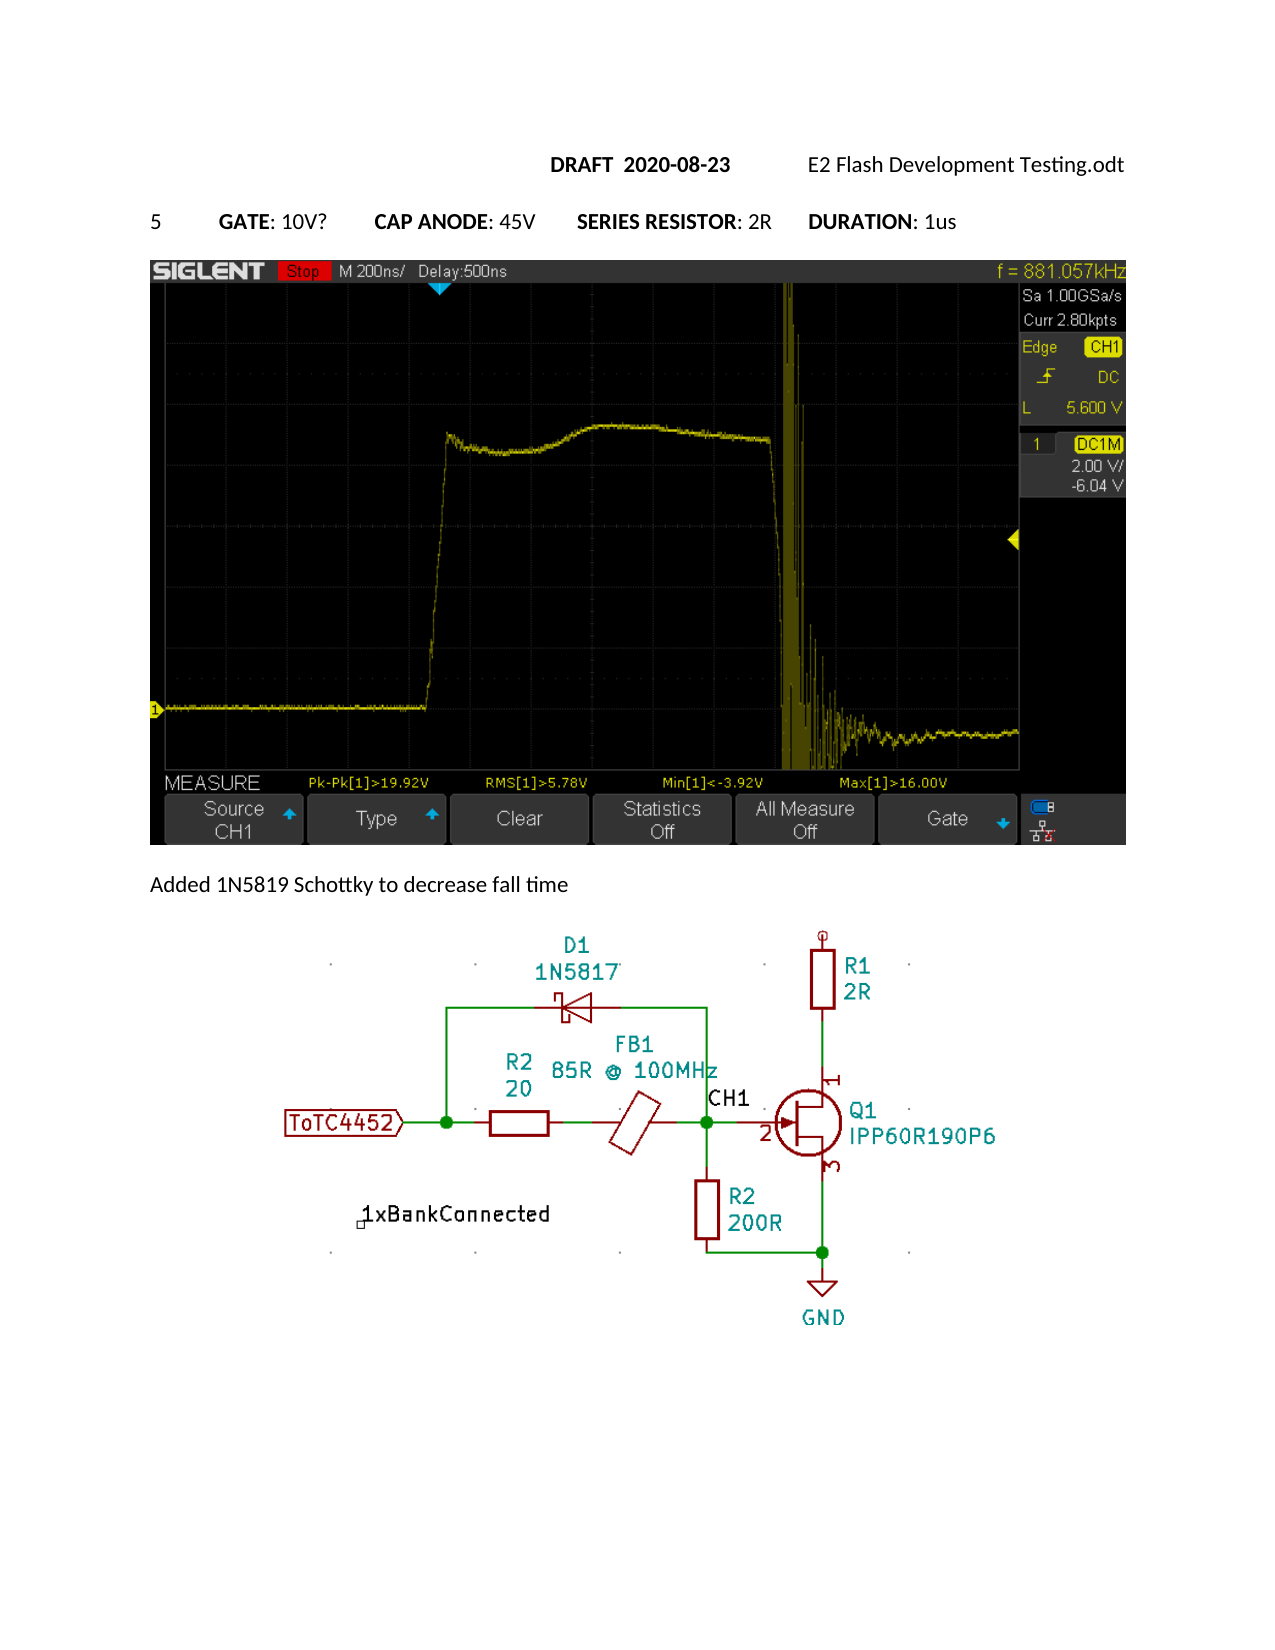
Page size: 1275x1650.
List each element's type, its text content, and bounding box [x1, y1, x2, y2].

picture [150, 260, 1126, 845]
text 5 GATE: 10V? CAP ANODE: 45V SERIES RESISTOR: 2R DURATION: 1us [150, 207, 1125, 236]
picture [273, 922, 1002, 1325]
text Added 1N5819 Schottky to decrease fall time [150, 870, 1125, 898]
